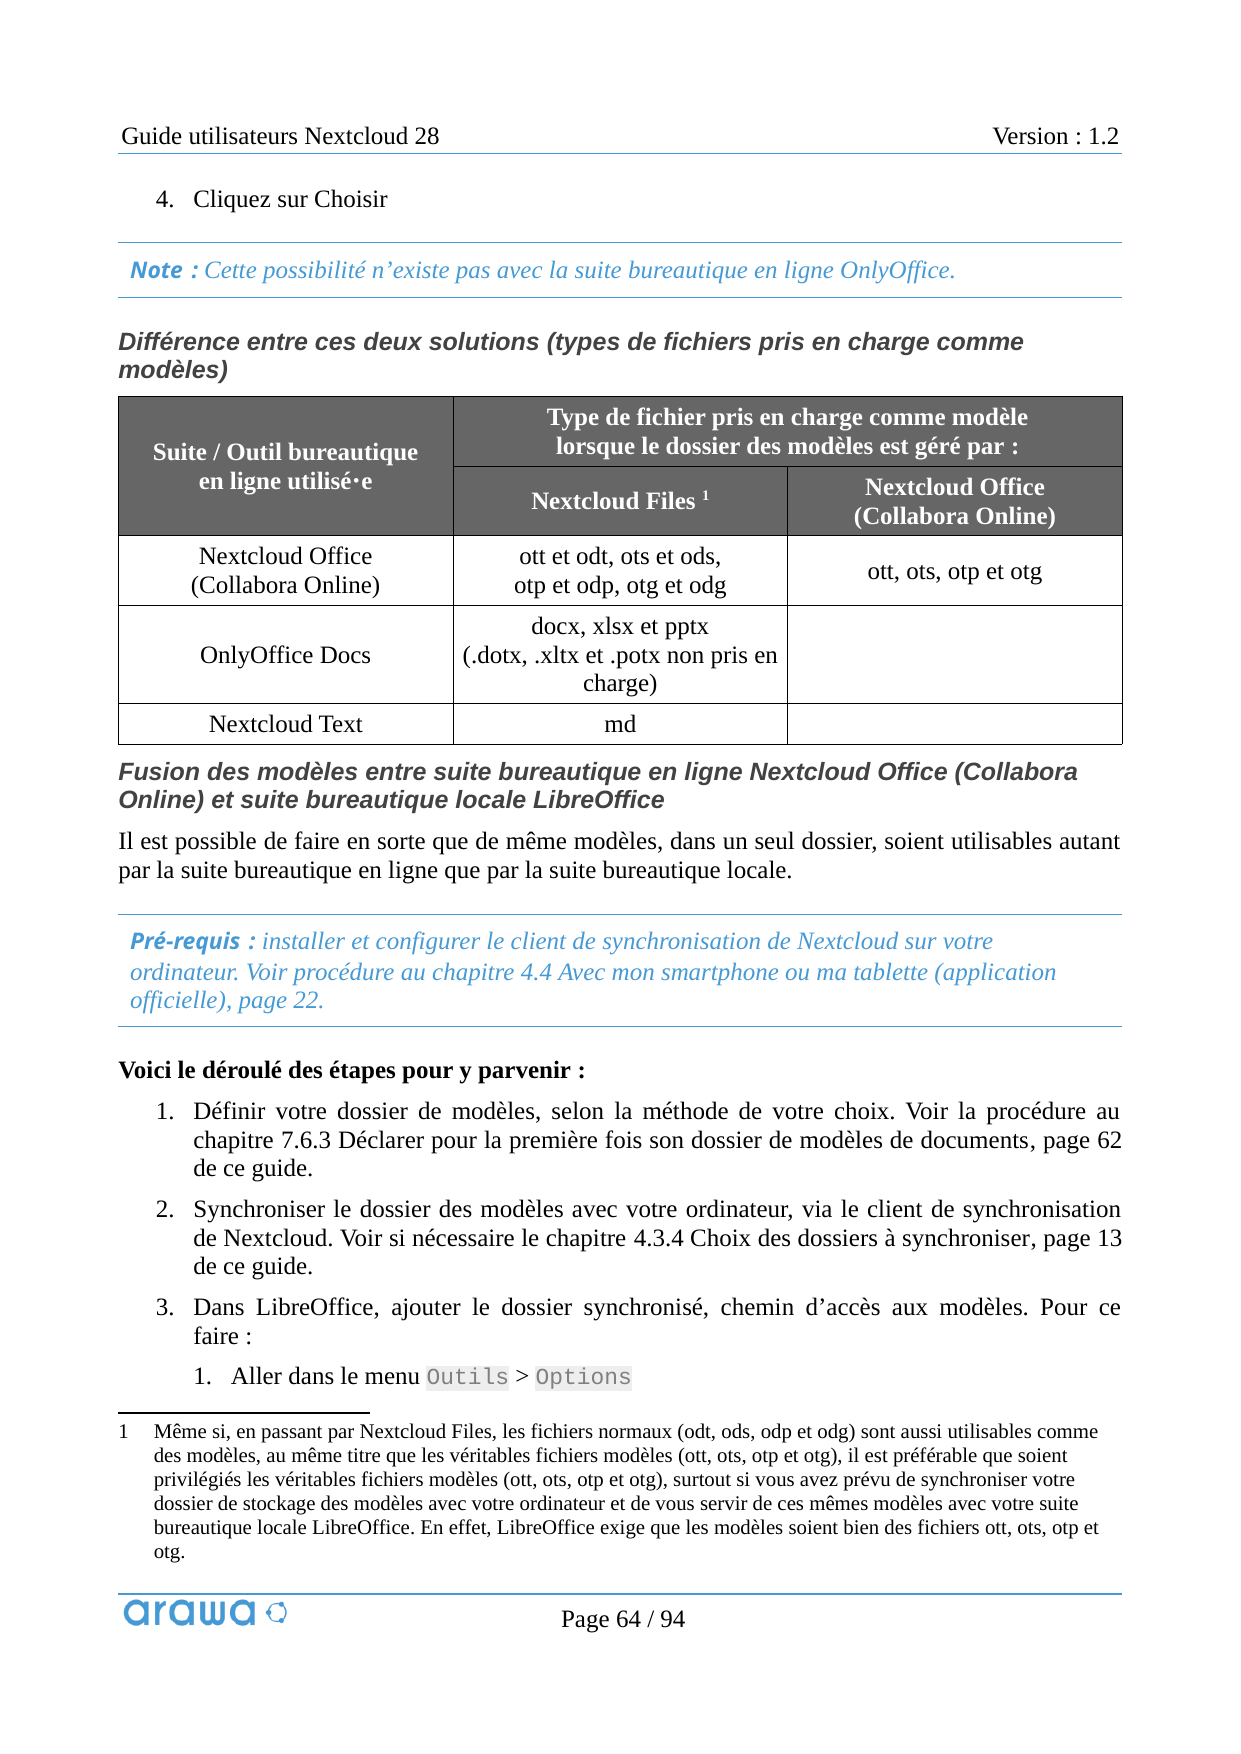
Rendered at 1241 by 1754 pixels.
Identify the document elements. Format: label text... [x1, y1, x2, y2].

list Définir votre dossier de modèles, selon la méthode de votre choix. Voir la procédure au chapitre 7.6.3 Déclarer pour la première fois son dossier de modèles de documents, page 62 de ce guide. [156, 1096, 1122, 1182]
table_cell OnlyOffice Docs [119, 606, 453, 703]
table_cell docx, xlsx et pptx (.dotx, .xltx et .potx non pris en charge) [454, 606, 787, 703]
table_cell [788, 704, 1122, 744]
text Voici le déroulé des étapes pour y parvenir : [118, 1055, 1122, 1084]
subtitle Fusion des modèles entre suite bureautique en ligne Nextcloud Office (Collabora Online) et suite bureautique locale LibreOffice [118, 756, 1122, 814]
list Cliquez sur Choisir [156, 184, 1122, 212]
list Aller dans le menu Outils > Options [193, 1361, 1122, 1391]
table_header Type de fichier pris en charge comme modèle lorsque le dossier des modèles est géré par : [454, 397, 1122, 466]
table_cell [788, 606, 1122, 703]
list Synchroniser le dossier des modèles avec votre ordinateur, via le client de synchronisation de Nextcloud. Voir si nécessaire le chapitre 4.3.4 Choix des dossiers à synchroniser, page 13 de ce guide. [156, 1194, 1122, 1280]
text Note : Cette possibilité n’existe pas avec la suite bureautique en ligne OnlyOffice. [118, 243, 1122, 297]
text Il est possible de faire en sorte que de même modèles, dans un seul dossier, soient utilisables autant par la suite bureautique en ligne que par la suite bureautique locale. [118, 826, 1122, 884]
table_cell ott et odt, ots et ods, otp et odp, otg et odg [454, 536, 787, 605]
table_cell Nextcloud Text [119, 704, 453, 744]
table_cell Nextcloud Office (Collabora Online) [119, 536, 453, 605]
table_cell Nextcloud Office (Collabora Online) [788, 467, 1122, 535]
table_header Suite / Outil bureautique en ligne utilisé⋅e [119, 397, 453, 535]
subtitle Différence entre ces deux solutions (types de fichiers pris en charge comme modèles) [118, 326, 1122, 384]
picture [121, 1597, 290, 1628]
table_cell md [454, 704, 787, 744]
text Pré-requis : installer et configurer le client de synchronisation de Nextcloud sur votre ordinateur. Voir procédure au chapitre 4.4 Avec mon smartphone ou ma tablette (application officielle), page 22. [118, 915, 1122, 1026]
table_cell ott, ots, otp et otg [788, 536, 1122, 605]
list Dans LibreOffice, ajouter le dossier synchronisé, chemin d’accès aux modèles. Pour ce faire : [156, 1292, 1122, 1349]
table_cell Nextcloud Files [454, 467, 787, 535]
